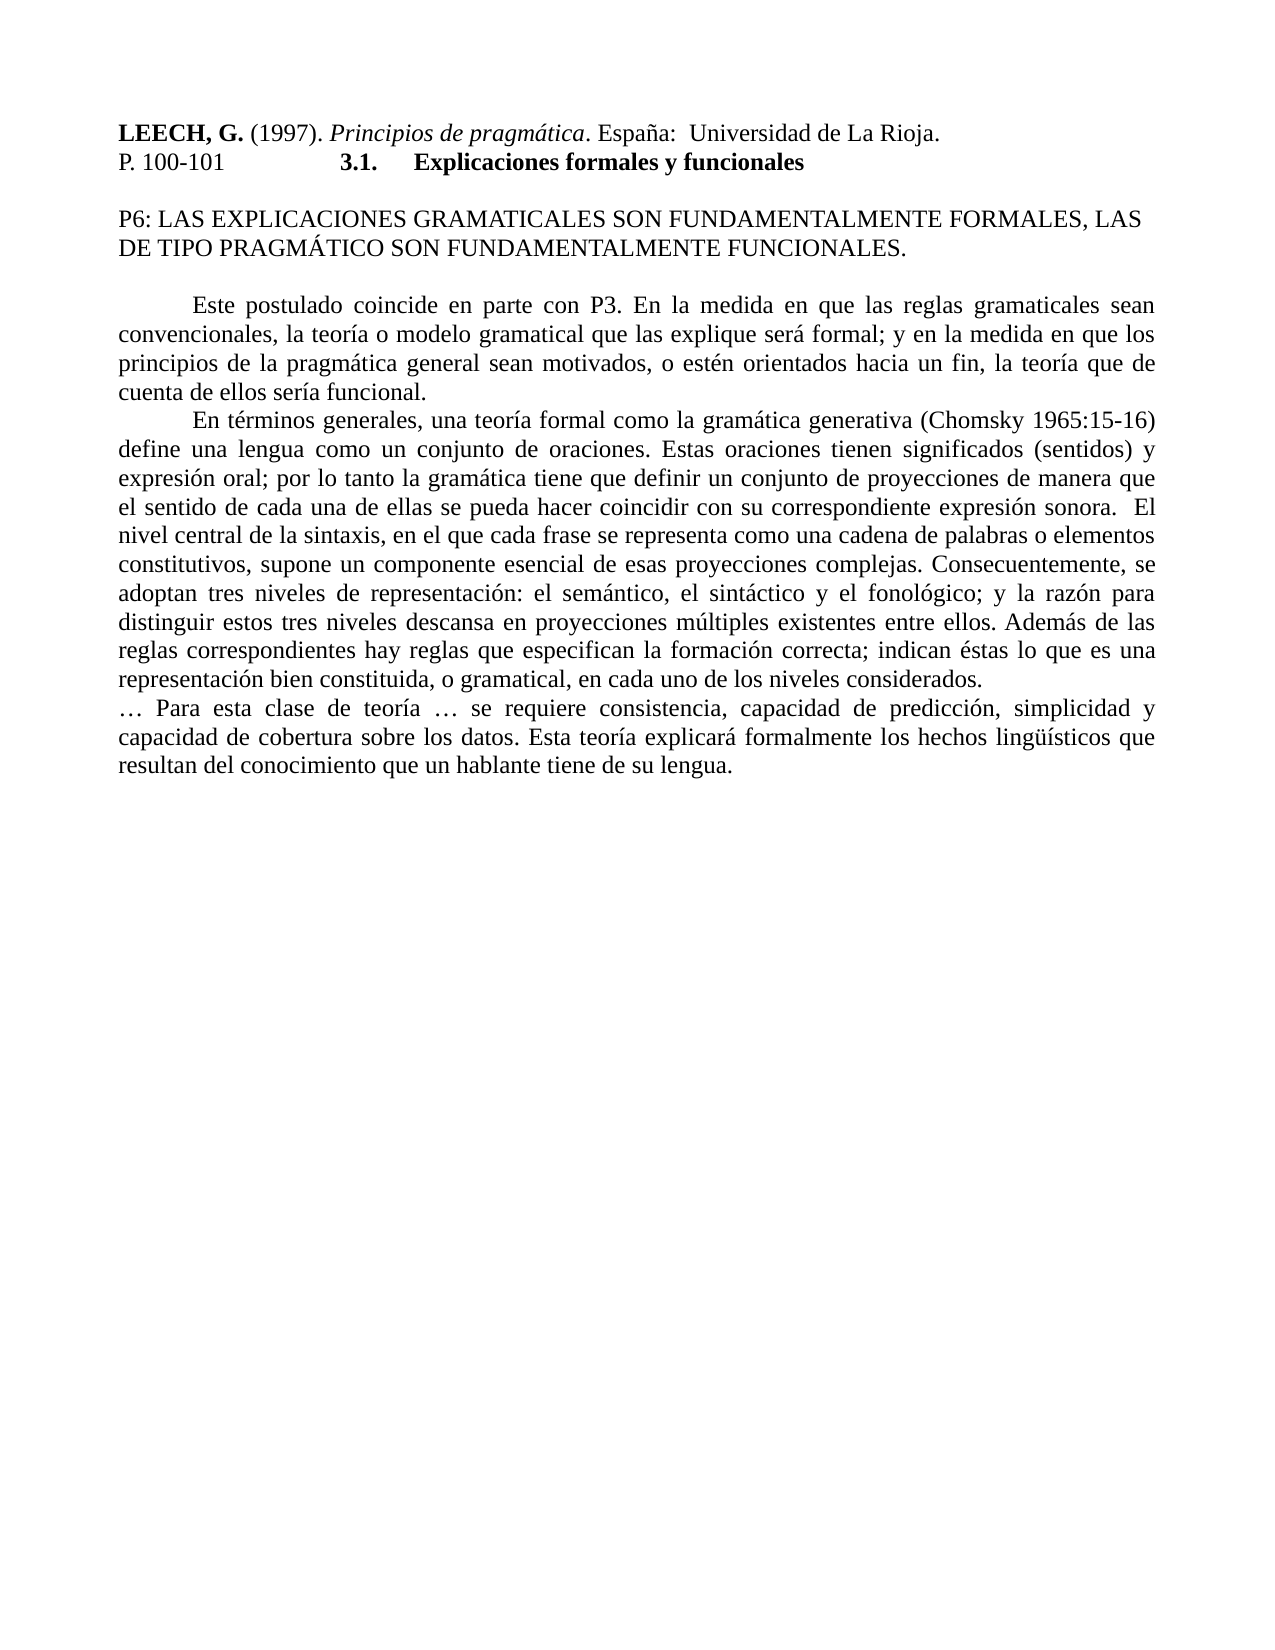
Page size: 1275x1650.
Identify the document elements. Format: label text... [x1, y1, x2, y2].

text Este postulado coincide en parte con P3. En la medida en que las reglas gramaticales sean convencionales, la teoría o modelo gramatical que las explique será formal; y en la medida en que los principios de la pragmática general sean motivados, o estén orientados hacia un fin, la teoría que de cuenta de ellos sería funcional. [118, 291, 1157, 406]
text P. 100-101 3.1. Explicaciones formales y funcionales [118, 147, 1157, 176]
text LEECH, G. (1997). Principios de pragmática. España: Universidad de La Rioja. [118, 118, 1157, 147]
text … Para esta clase de teoría … se requiere consistencia, capacidad de predicción, simplicidad y capacidad de cobertura sobre los datos. Esta teoría explicará formalmente los hechos lingüísticos que resultan del conocimiento que un hablante tiene de su lengua. [118, 693, 1157, 779]
text P6: LAS EXPLICACIONES GRAMATICALES SON FUNDAMENTALMENTE FORMALES, LAS DE TIPO PRAGMÁTICO SON FUNDAMENTALMENTE FUNCIONALES. [118, 204, 1157, 262]
text En términos generales, una teoría formal como la gramática generativa (Chomsky 1965:15-16) define una lengua como un conjunto de oraciones. Estas oraciones tienen significados (sentidos) y expresión oral; por lo tanto la gramática tiene que definir un conjunto de proyecciones de manera que el sentido de cada una de ellas se pueda hacer coincidir con su correspondiente expresión sonora. El nivel central de la sintaxis, en el que cada frase se representa como una cadena de palabras o elementos constitutivos, supone un componente esencial de esas proyecciones complejas. Consecuentemente, se adoptan tres niveles de representación: el semántico, el sintáctico y el fonológico; y la razón para distinguir estos tres niveles descansa en proyecciones múltiples existentes entre ellos. Además de las reglas correspondientes hay reglas que especifican la formación correcta; indican éstas lo que es una representación bien constituida, o gramatical, en cada uno de los niveles considerados. [118, 406, 1157, 693]
